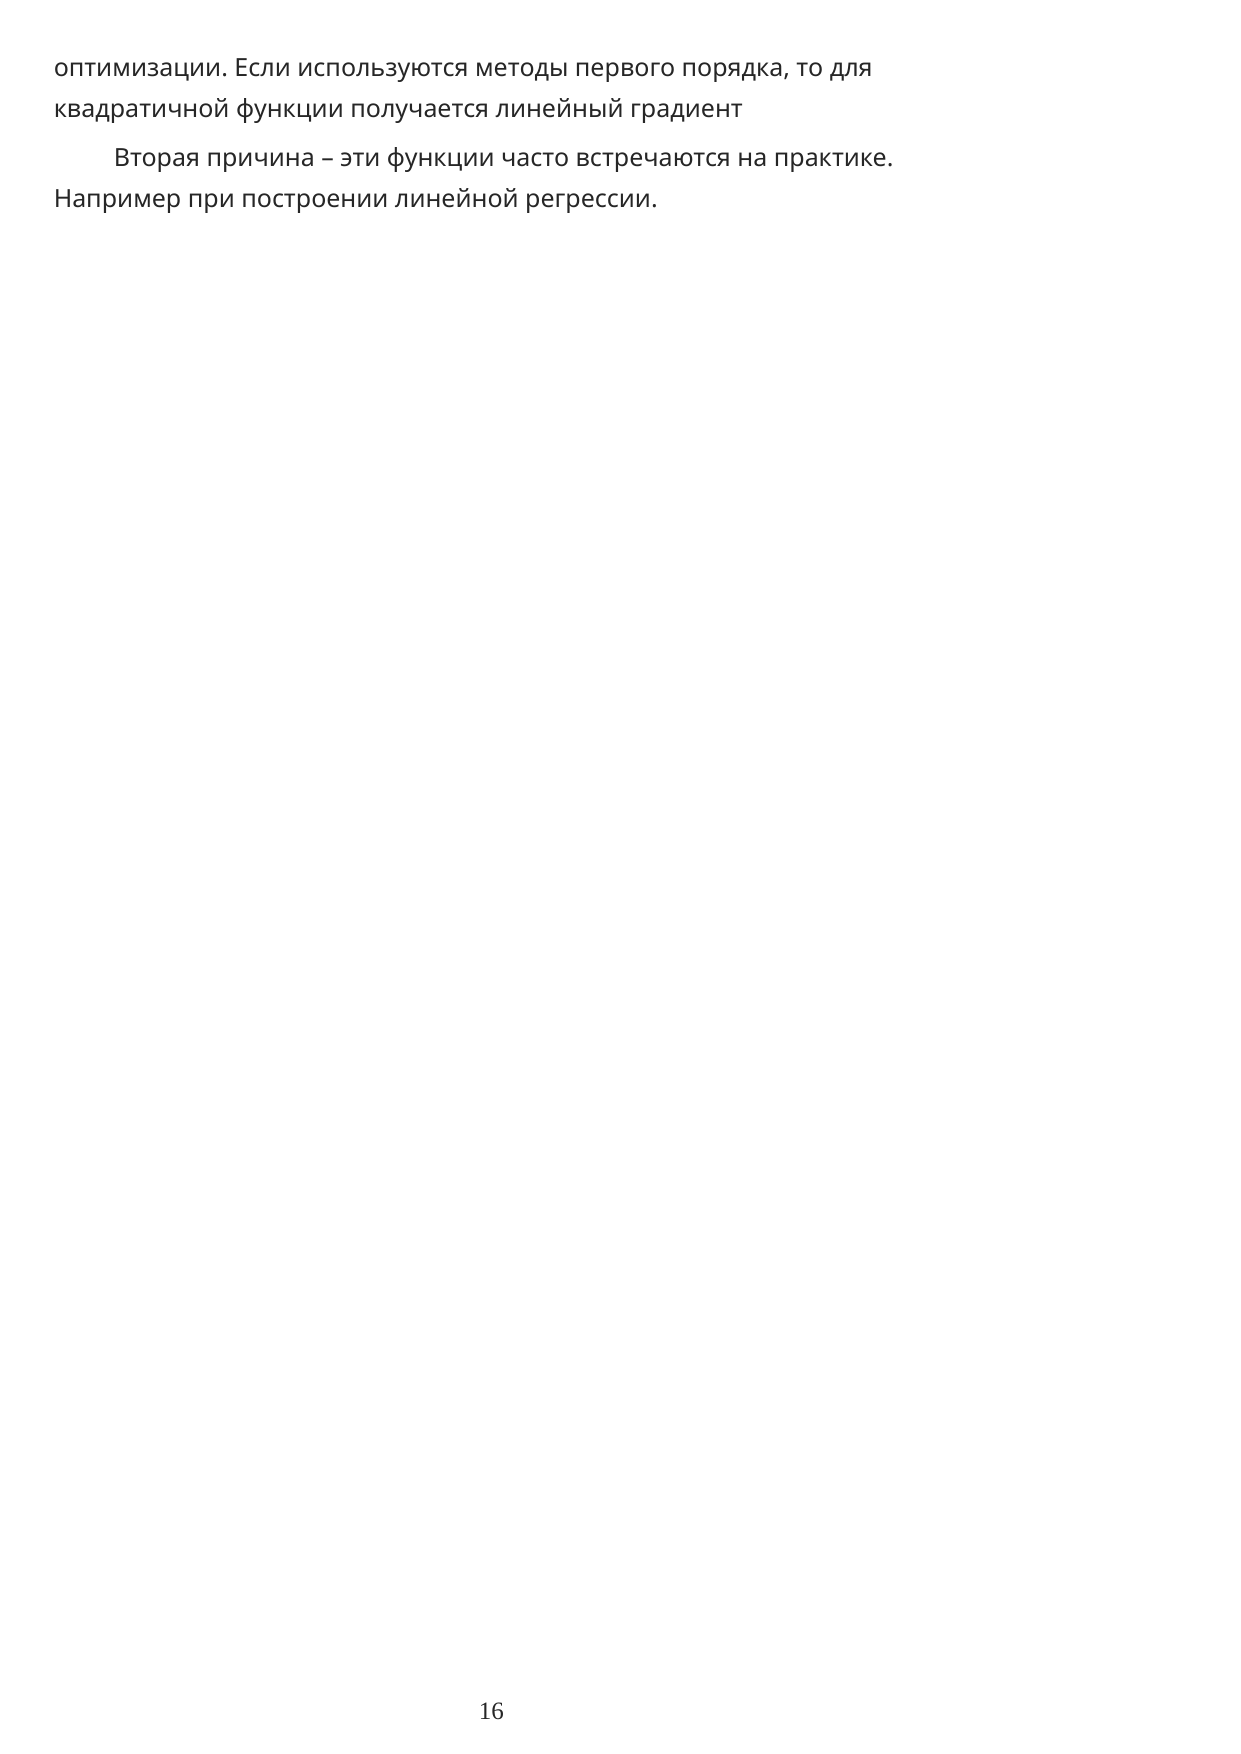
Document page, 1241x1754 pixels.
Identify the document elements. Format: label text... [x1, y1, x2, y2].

text Вторая причина – эти функции часто встречаются на практике. Например при построении линейной регрессии. [53, 139, 928, 214]
text оптимизации. Если используются методы первого порядка, то для квадратичной функции получается линейный градиент [53, 49, 928, 124]
